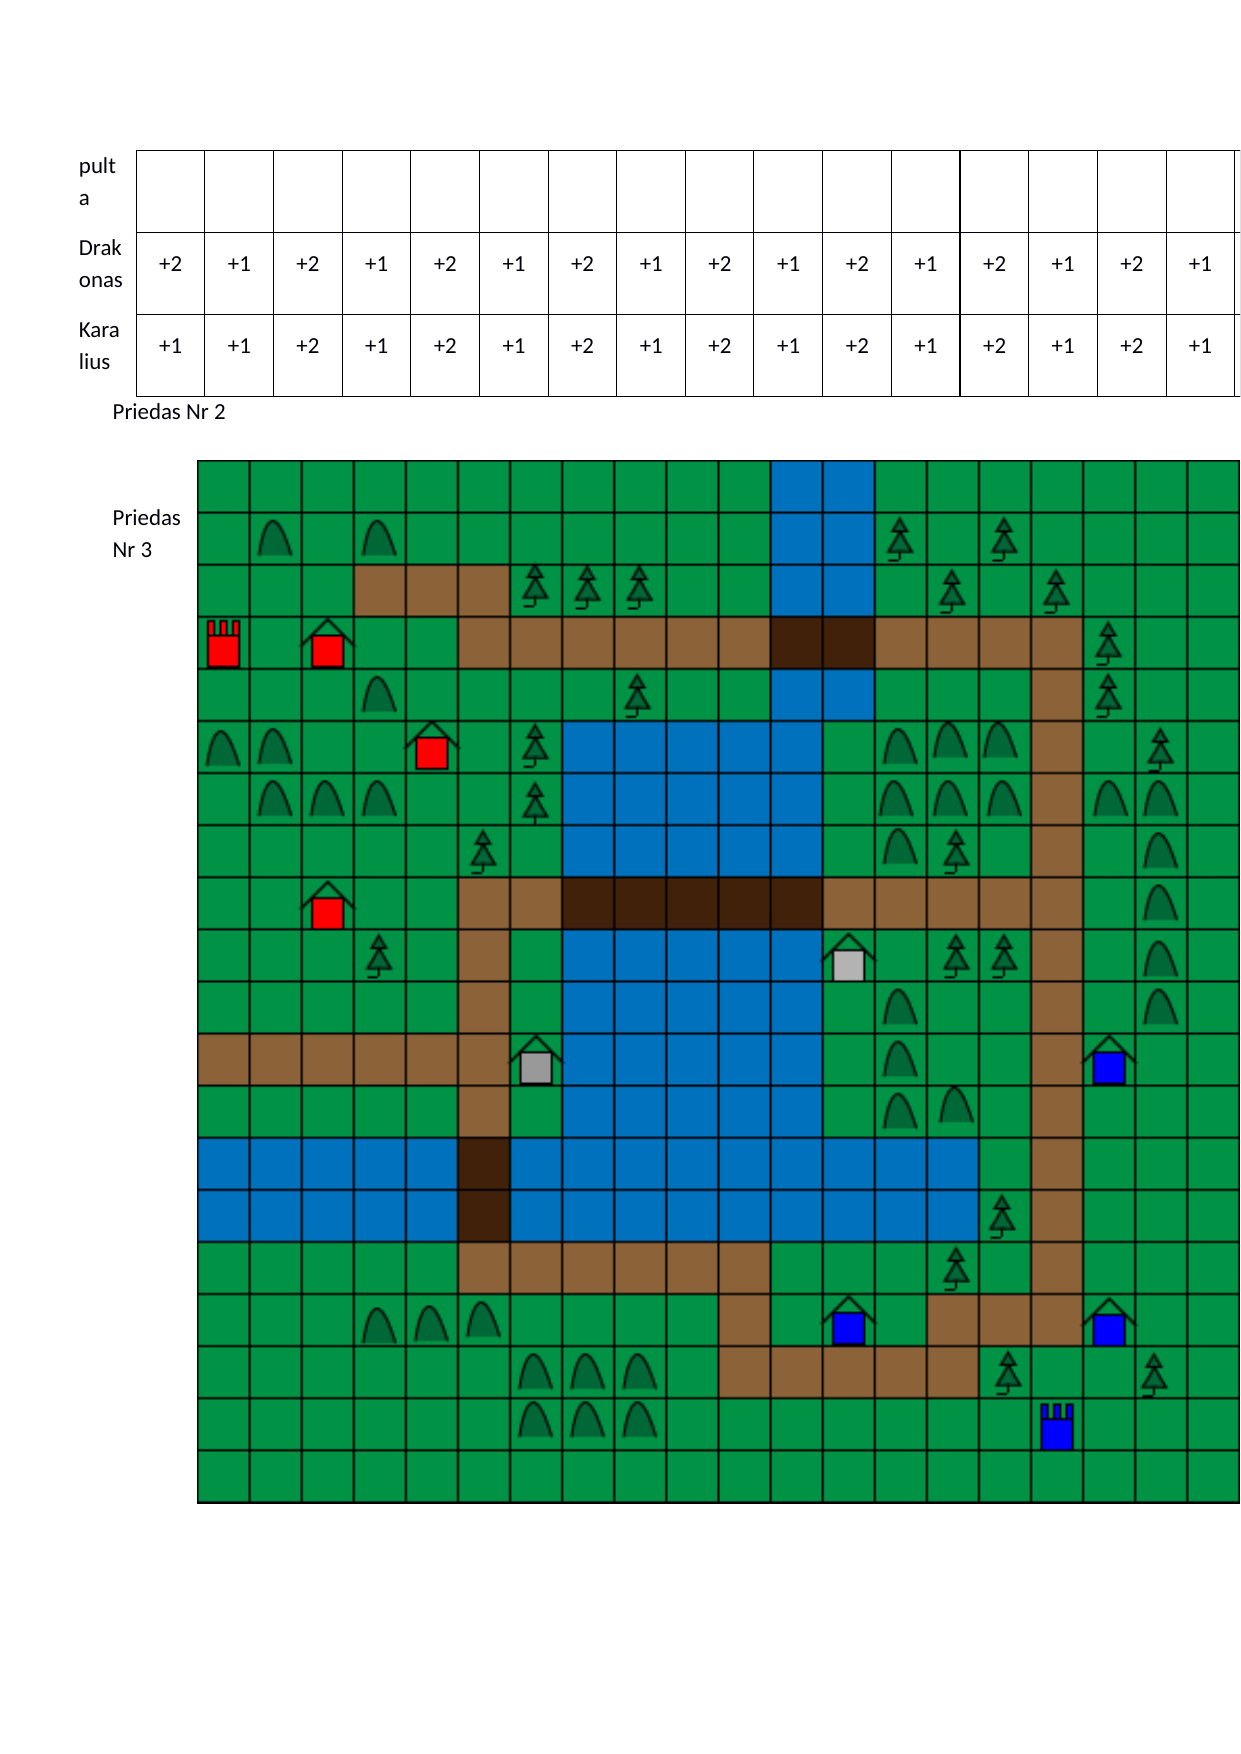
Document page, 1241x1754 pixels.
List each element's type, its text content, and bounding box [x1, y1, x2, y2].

picture [197, 460, 1240, 1504]
table_cell +1 [1167, 315, 1234, 396]
text Priedas Nr 3 [112, 503, 197, 563]
table_cell +2 [823, 315, 891, 396]
table_cell +2 [1098, 233, 1166, 314]
table_cell [343, 151, 410, 232]
table_cell [823, 151, 891, 232]
table_cell pulta [68, 150, 136, 232]
table_cell [686, 151, 753, 232]
table_cell +1 [480, 233, 548, 314]
table_cell [411, 151, 479, 232]
table_cell +2 [549, 315, 616, 396]
table_cell +1 [617, 315, 685, 396]
table_cell [1167, 151, 1234, 232]
table_cell +1 [137, 315, 204, 396]
table_cell +1 [343, 233, 410, 314]
table_cell Drakonas [68, 232, 136, 314]
table_cell +1 [1167, 233, 1234, 314]
table_cell +3 [1235, 151, 1240, 232]
table_cell +1 [892, 233, 959, 314]
table_cell [274, 151, 342, 232]
table_cell +2 [1235, 233, 1240, 314]
table_cell +2 [549, 233, 616, 314]
table_cell [1098, 151, 1166, 232]
table_cell [480, 151, 548, 232]
table_cell [754, 151, 822, 232]
table_cell +1 [480, 315, 548, 396]
table_cell +3 [1235, 315, 1240, 396]
table_cell +2 [823, 233, 891, 314]
text Priedas Nr 2 [112, 397, 1128, 425]
table_cell +1 [205, 233, 273, 314]
table_cell [961, 151, 1028, 232]
table_cell +2 [411, 315, 479, 396]
table_cell +2 [274, 315, 342, 396]
table_cell +1 [754, 315, 822, 396]
table_cell +2 [686, 233, 753, 314]
table_cell +2 [411, 233, 479, 314]
table_cell +1 [1029, 315, 1097, 396]
table_cell [892, 151, 959, 232]
table_cell +2 [274, 233, 342, 314]
table_cell +2 [961, 315, 1028, 396]
table_cell +1 [1029, 233, 1097, 314]
table_cell [205, 151, 273, 232]
table_cell +1 [205, 315, 273, 396]
table_cell +2 [961, 233, 1028, 314]
table_cell +2 [686, 315, 753, 396]
table_cell +2 [1098, 315, 1166, 396]
table_cell [549, 151, 616, 232]
table_cell Karalius [68, 314, 136, 396]
table_cell +1 [617, 233, 685, 314]
table_cell [1029, 151, 1097, 232]
table_cell [137, 151, 204, 232]
table_cell +1 [892, 315, 959, 396]
table_cell +1 [754, 233, 822, 314]
table_cell +1 [343, 315, 410, 396]
table_cell [617, 151, 685, 232]
table_cell +2 [137, 233, 204, 314]
